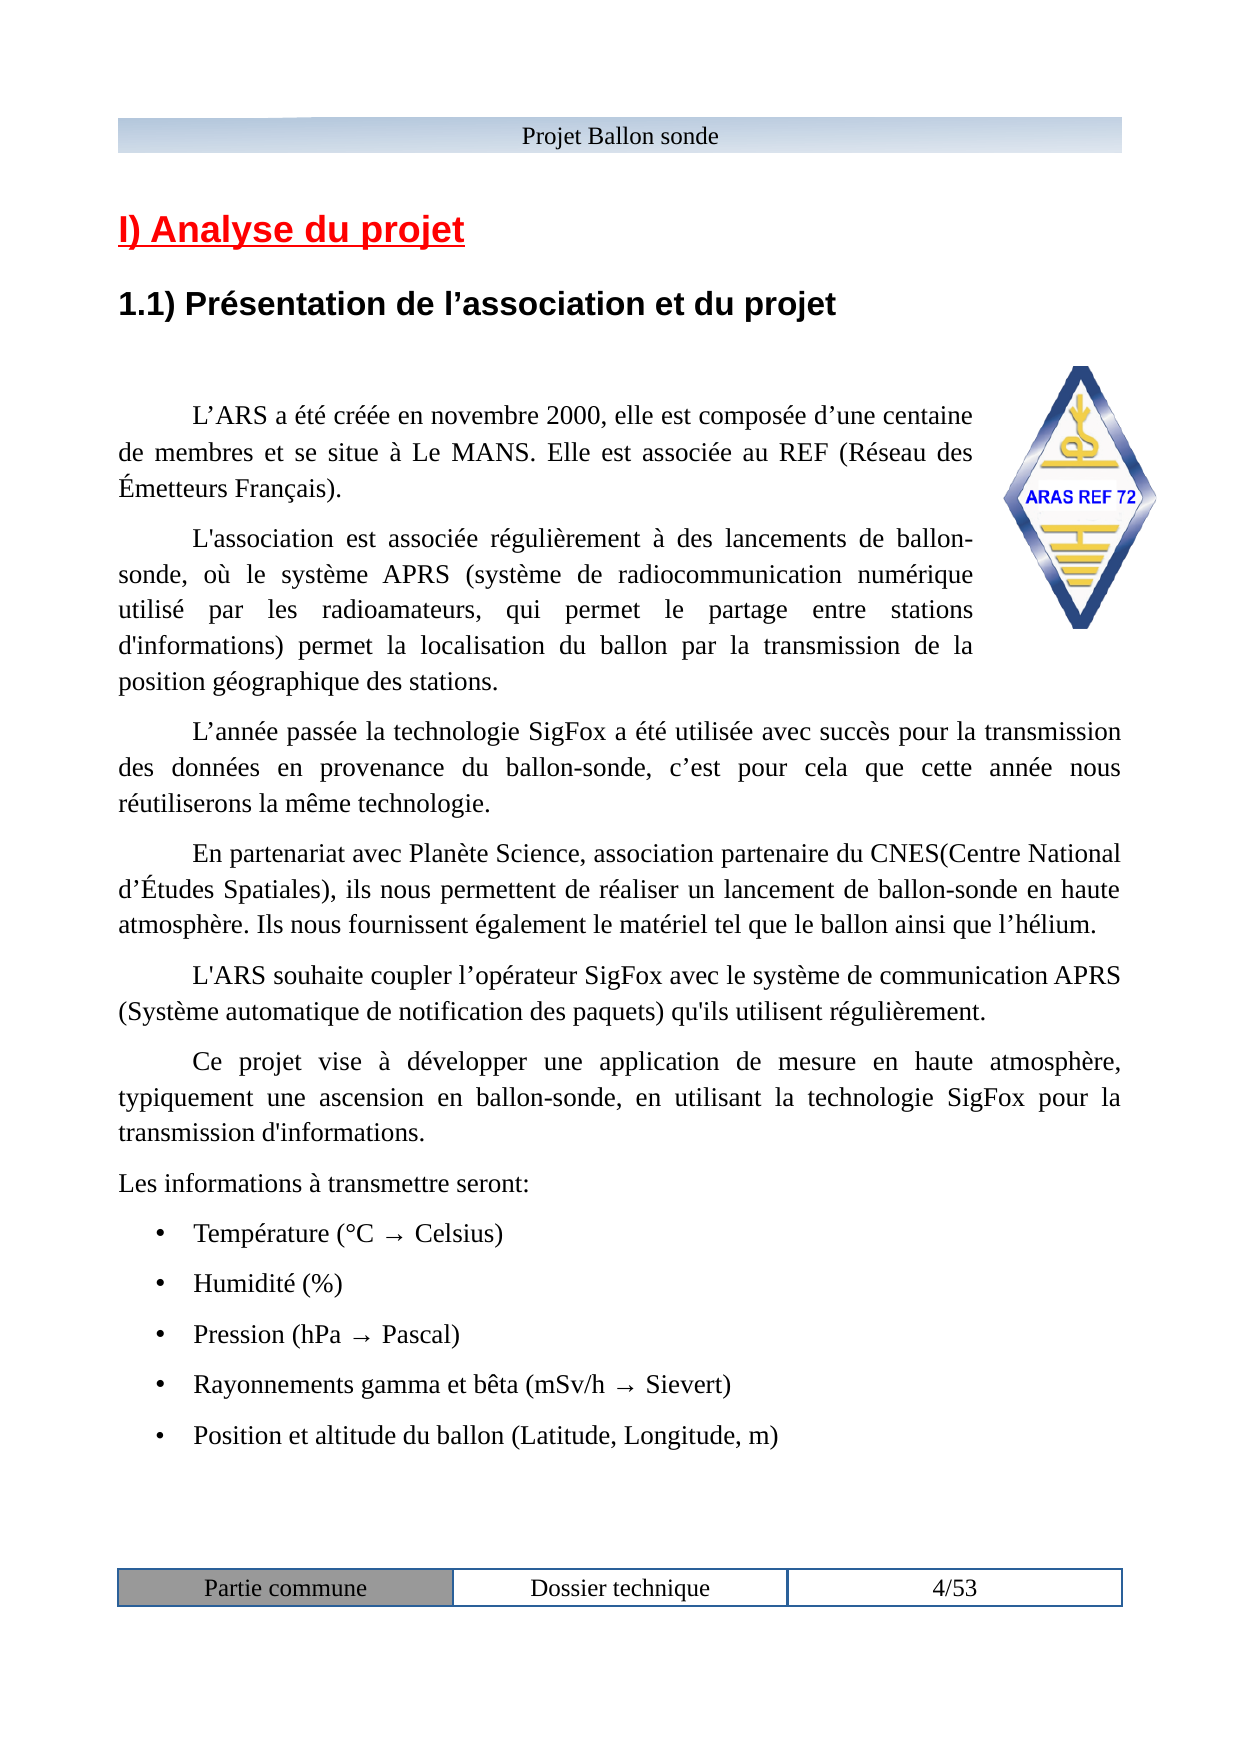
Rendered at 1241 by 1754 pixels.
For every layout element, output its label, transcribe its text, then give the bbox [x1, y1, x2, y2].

list Pression (hPa → Pascal) [156, 1318, 1122, 1349]
subtitle 1.1) Présentation de l’association et du projet [118, 284, 1122, 322]
text L’ARS a été créée en novembre 2000, elle est composée d’une centaine de membres et se situe à Le MANS. Elle est associée au REF (Réseau des Émetteurs Français). [118, 393, 974, 503]
subtitle I) Analyse du projet [118, 207, 1122, 250]
text L’année passée la technologie SigFox a été utilisée avec succès pour la transmission des données en provenance du ballon-sonde, c’est pour cela que cette année nous réutiliserons la même technologie. [118, 715, 1122, 818]
text L'ARS souhaite coupler l’opérateur SigFox avec le système de communication APRS (Système automatique de notification des paquets) qu'ils utilisent régulièrement. [118, 959, 1122, 1026]
text Les informations à transmettre seront: [118, 1167, 1122, 1198]
list Humidité (%) [156, 1268, 1122, 1299]
list Température (°C → Celsius) [156, 1217, 1122, 1248]
list Position et altitude du ballon (Latitude, Longitude, m) [156, 1419, 1122, 1450]
text En partenariat avec Planète Science, association partenaire du CNES(Centre National d’Études Spatiales), ils nous permettent de réaliser un lancement de ballon-sonde en haute atmosphère. Ils nous fournissent également le matériel tel que le ballon ainsi que l’hélium. [118, 837, 1122, 940]
text Ce projet vise à développer une application de mesure en haute atmosphère, typiquement une ascension en ballon-sonde, en utilisant la technologie SigFox pour la transmission d'informations. [118, 1045, 1122, 1148]
list Rayonnements gamma et bêta (mSv/h → Sievert) [156, 1369, 1122, 1400]
text L'association est associée régulièrement à des lancements de ballon-sonde, où le système APRS (système de radiocommunication numérique utilisé par les radioamateurs, qui permet le partage entre stations d'informations) permet la localisation du ballon par la transmission de la position géographique des stations. [118, 522, 974, 696]
picture [1003, 366, 1157, 629]
